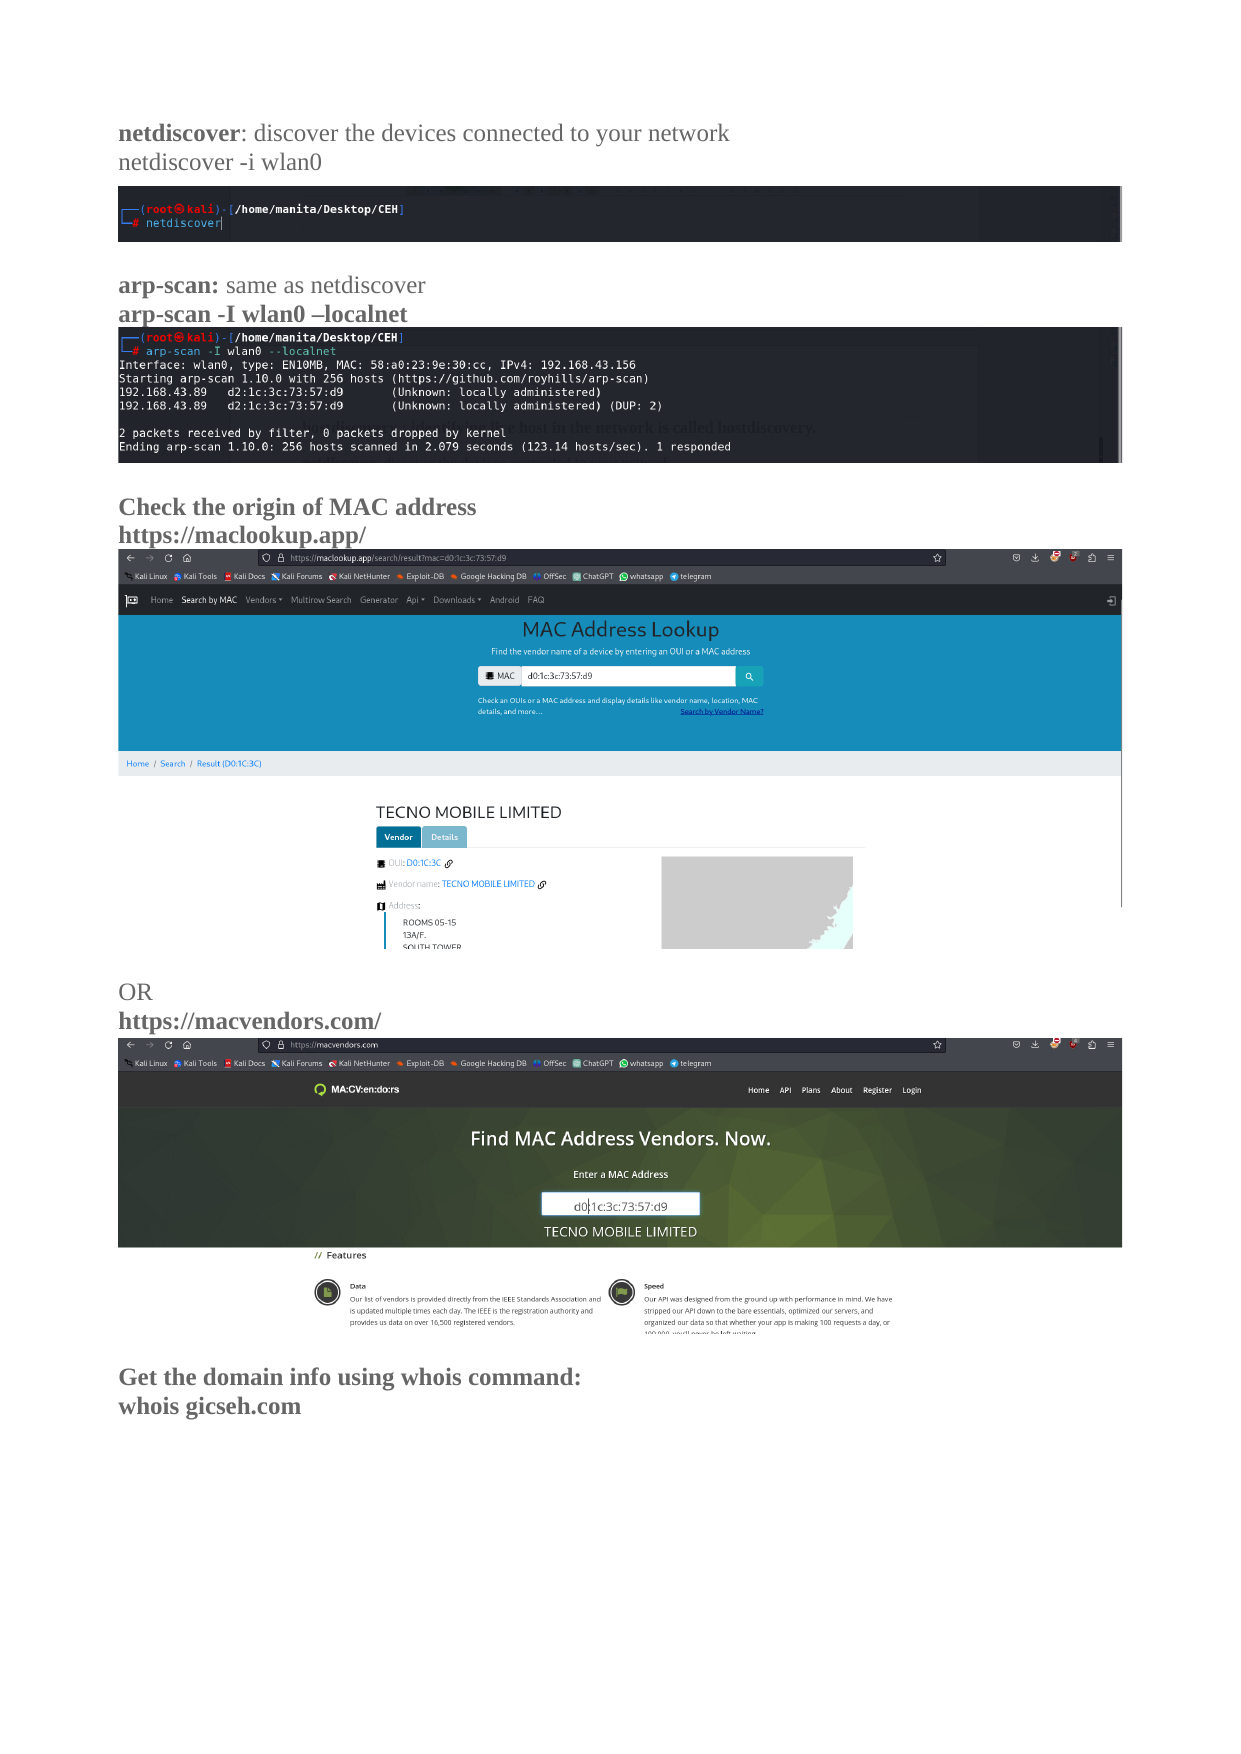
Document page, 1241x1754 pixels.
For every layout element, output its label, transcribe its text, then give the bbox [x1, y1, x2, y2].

text arp-scan -I wlan0 –localnet [118, 299, 1122, 327]
text Get the domain info using whois command: [118, 1362, 1122, 1391]
text OR [118, 977, 1122, 1006]
text netdiscover -i wlan0 [118, 147, 1122, 176]
picture [118, 1038, 1123, 1334]
text https://macvendors.com/ [118, 1006, 1122, 1035]
text netdiscover: discover the devices connected to your network [118, 118, 1122, 147]
text Check the origin of MAC address [118, 492, 1122, 520]
picture [118, 549, 1123, 949]
text https://maclookup.app/ [118, 520, 1122, 549]
picture [118, 327, 1123, 463]
picture [118, 186, 1123, 242]
text whois gicseh.com [118, 1391, 1122, 1420]
text arp-scan: same as netdiscover [118, 270, 1122, 299]
